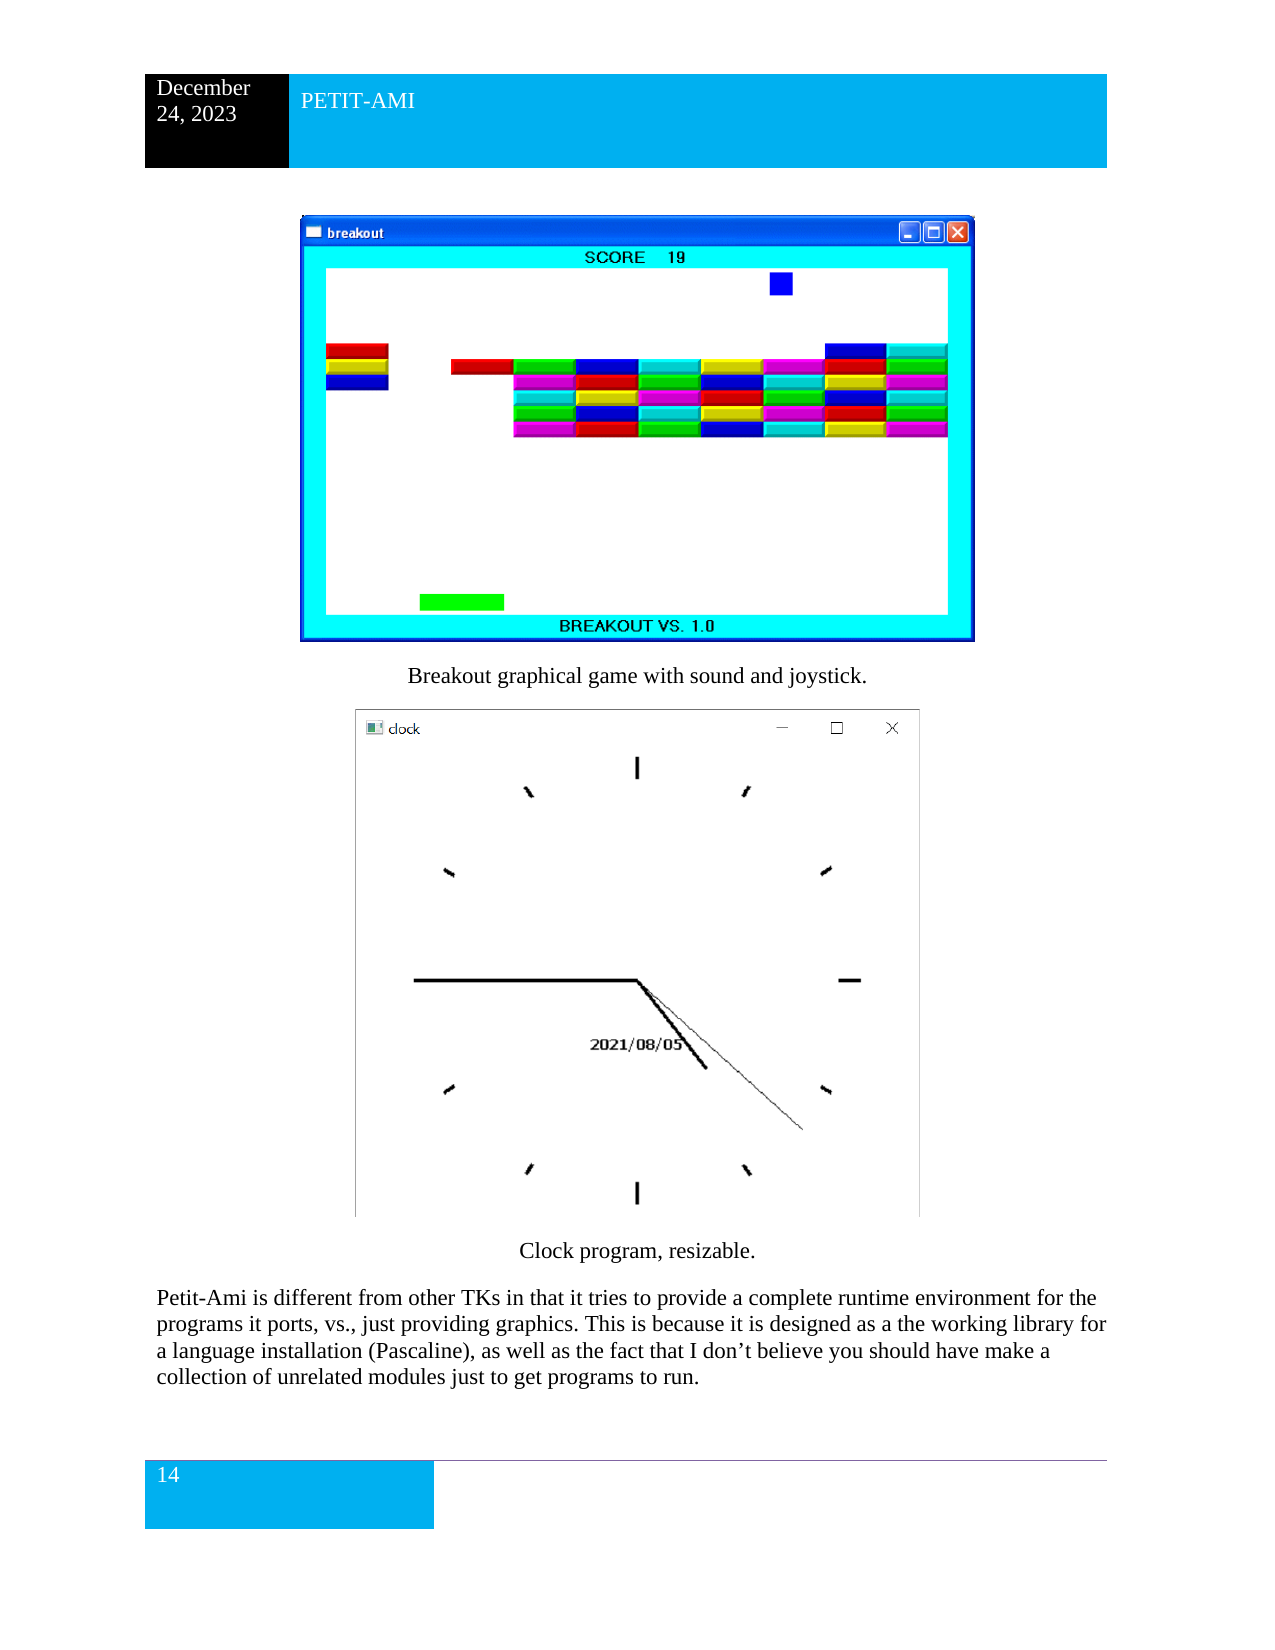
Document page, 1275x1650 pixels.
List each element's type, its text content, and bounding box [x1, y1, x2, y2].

picture [300, 215, 975, 642]
text Breakout graphical game with sound and joystick. [156, 662, 1118, 688]
text Petit-Ami is different from other TKs in that it tries to provide a complete runtime environment for the programs it ports, vs., just providing graphics. This is because it is designed as a the working library for a language installation (Pascaline), as well as the fact that I don’t believe you should have make a collection of unrelated modules just to get programs to run. [156, 1284, 1118, 1389]
text Clock program, resizable. [156, 1237, 1118, 1263]
picture [355, 709, 920, 1217]
